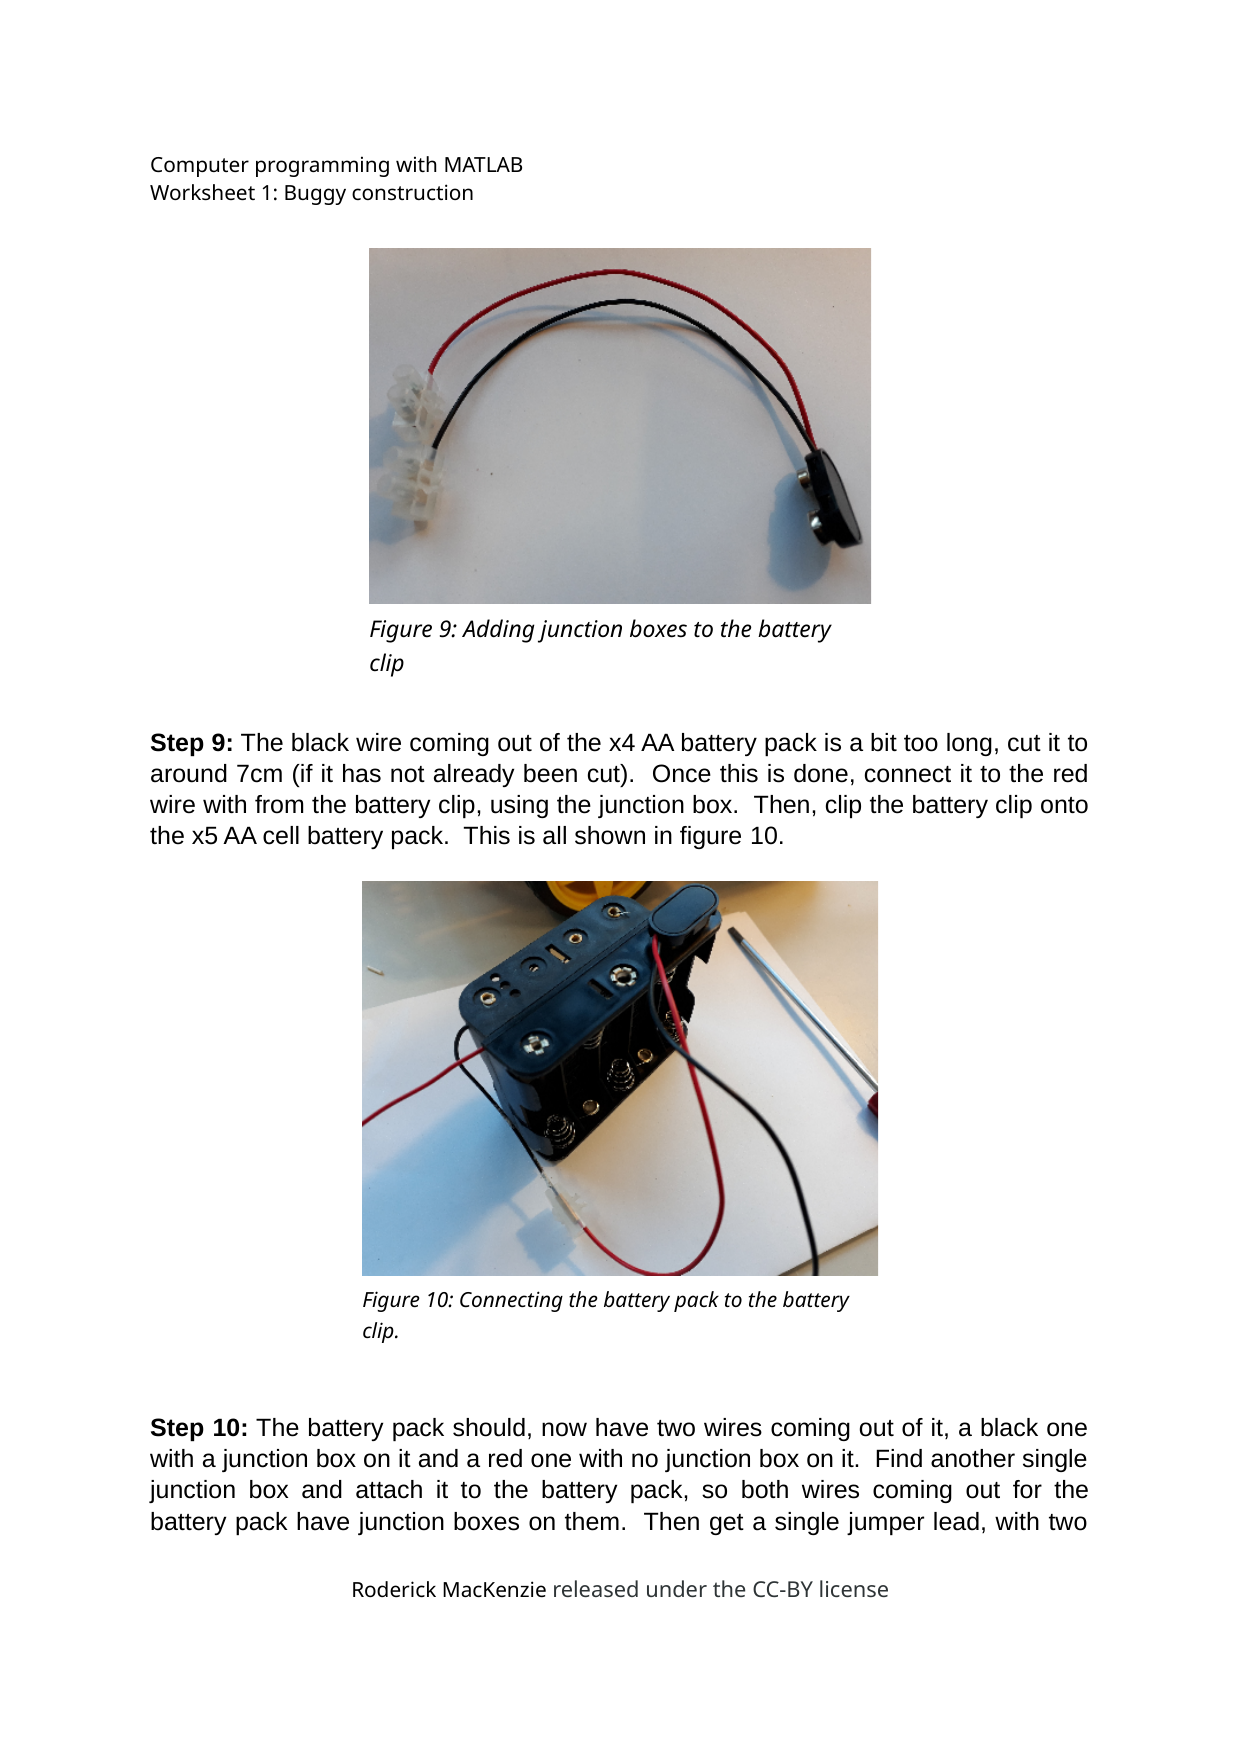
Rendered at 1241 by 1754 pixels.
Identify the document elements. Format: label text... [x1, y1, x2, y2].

text Step 9: The black wire coming out of the x4 AA battery pack is a bit too long, cut it to around 7cm (if it has not already been cut). Once this is done, connect it to the red wire with from the battery clip, using the junction box. Then, clip the battery clip onto the x5 AA cell battery pack. This is all shown in figure 10. [150, 728, 1090, 850]
picture [369, 248, 872, 604]
text Figure 9: Adding junction boxes to the battery clip [369, 604, 871, 678]
text Step 10: The battery pack should, now have two wires coming out of it, a black one with a junction box on it and a red one with no junction box on it. Find another single junction box and attach it to the battery pack, so both wires coming out for the battery pack have junction boxes on them. Then get a single jumper lead, with two [150, 1413, 1090, 1535]
picture [362, 881, 879, 1276]
text Figure 10: Connecting the battery pack to the battery clip. [362, 1276, 878, 1344]
